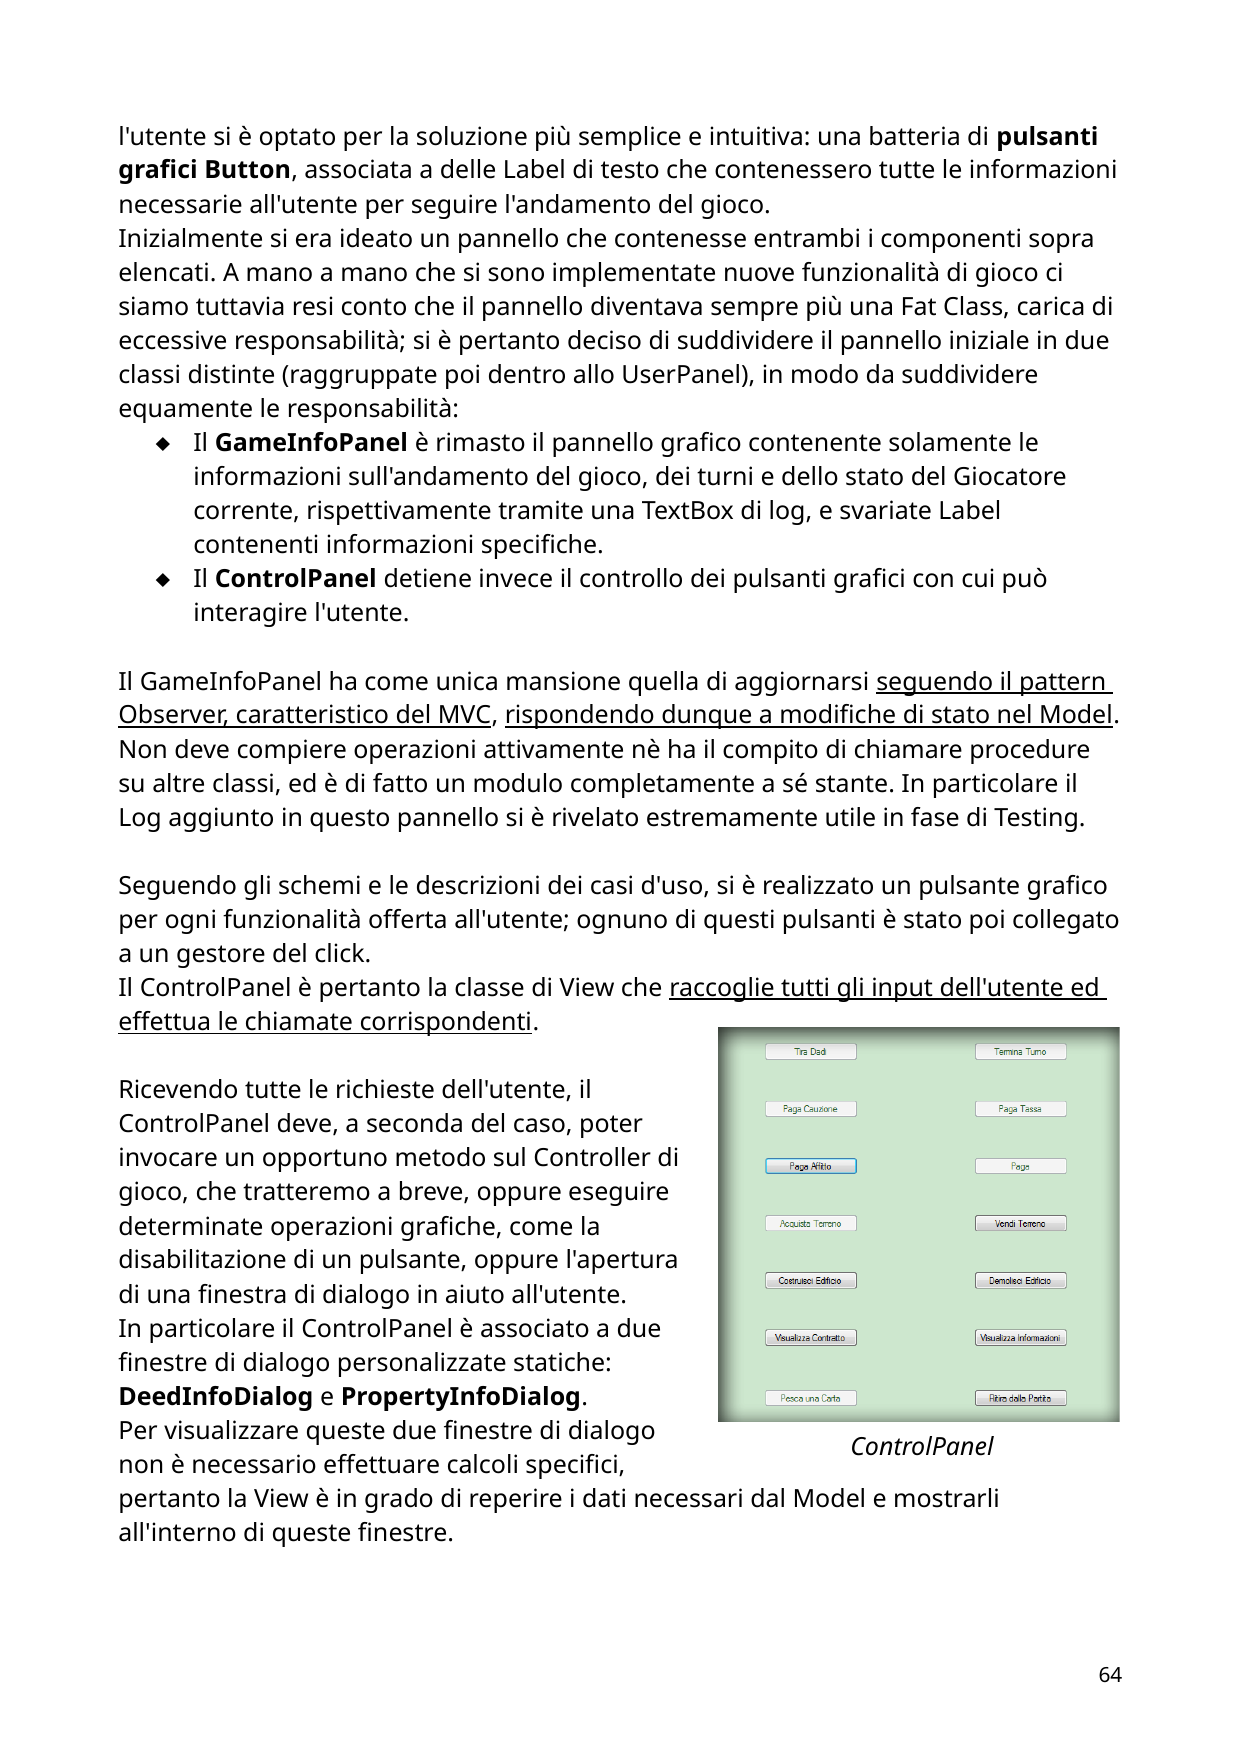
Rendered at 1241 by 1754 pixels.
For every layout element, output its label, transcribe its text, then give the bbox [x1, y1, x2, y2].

text Seguendo gli schemi e le descrizioni dei casi d'uso, si è realizzato un pulsante grafico per ogni funzionalità offerta all'utente; ognuno di questi pulsanti è stato poi collegato a un gestore del click. [118, 867, 1122, 970]
text Il ControlPanel è pertanto la classe di View che raccoglie tutti gli input dell'utente ed effettua le chiamate corrispondenti. [118, 970, 1122, 1038]
text Per visualizzare queste due finestre di dialogo non è necessario effettuare calcoli specifici, pertanto la View è in grado di reperire i dati necessari dal Model e mostrarli all'interno di queste finestre. [118, 1412, 1122, 1549]
list Il ControlPanel detiene invece il controllo dei pulsanti grafici con cui può interagire l'utente. [156, 561, 1122, 629]
text Ricevendo tutte le richieste dell'utente, il ControlPanel deve, a seconda del caso, poter invocare un opportuno metodo sul Controller di gioco, che tratteremo a breve, oppure eseguire determinate operazioni grafiche, come la disabilitazione di un pulsante, oppure l'apertura di una finestra di dialogo in aiuto all'utente. [118, 1072, 718, 1310]
text In particolare il ControlPanel è associato a due finestre di dialogo personalizzate statiche: DeedInfoDialog e PropertyInfoDialog. [118, 1310, 718, 1412]
text Inizialmente si era ideato un pannello che contenesse entrambi i componenti sopra elencati. A mano a mano che si sono implementate nuove funzionalità di gioco ci siamo tuttavia resi conto che il pannello diventava sempre più una Fat Class, carica di eccessive responsabilità; si è pertanto deciso di suddividere il pannello iniziale in due classi distinte (raggruppate poi dentro allo UserPanel), in modo da suddividere equamente le responsabilità: [118, 220, 1122, 425]
text l'utente si è optato per la soluzione più semplice e intuitiva: una batteria di pulsanti grafici Button, associata a delle Label di testo che contenessero tutte le informazioni necessarie all'utente per seguire l'andamento del gioco. [118, 118, 1122, 220]
picture [718, 1027, 1120, 1422]
list Il GameInfoPanel è rimasto il pannello grafico contenente solamente le informazioni sull'andamento del gioco, dei turni e dello stato del Giocatore corrente, rispettivamente tramite una TextBox di log, e svariate Label contenenti informazioni specifiche. [156, 425, 1122, 561]
text Il GameInfoPanel ha come unica mansione quella di aggiornarsi seguendo il pattern Observer, caratteristico del MVC, rispondendo dunque a modifiche di stato nel Model. Non deve compiere operazioni attivamente nè ha il compito di chiamare procedure su altre classi, ed è di fatto un modulo completamente a sé stante. In particolare il Log aggiunto in questo pannello si è rivelato estremamente utile in fase di Testing. [118, 663, 1122, 833]
